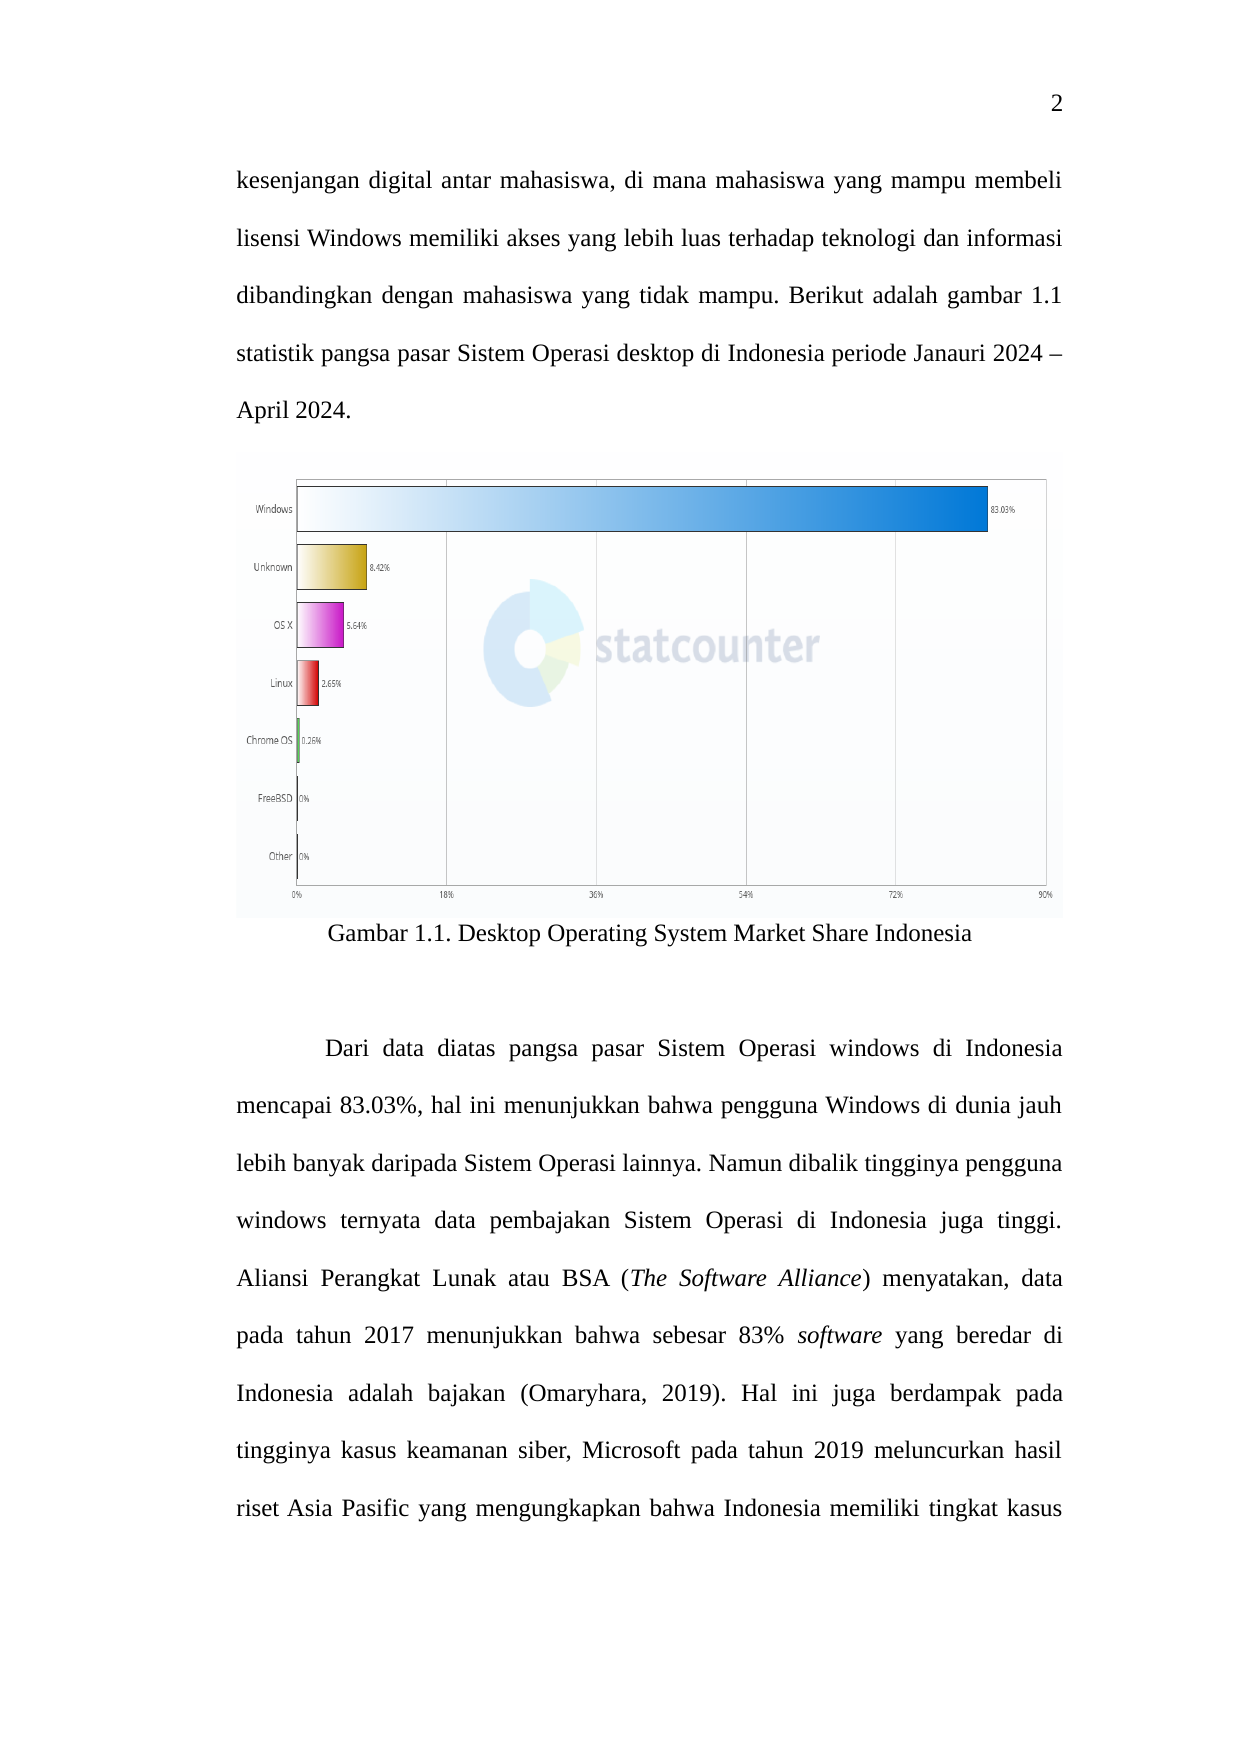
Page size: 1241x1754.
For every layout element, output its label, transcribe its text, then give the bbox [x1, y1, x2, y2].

picture [236, 452, 1063, 918]
text kesenjangan digital antar mahasiswa, di mana mahasiswa yang mampu membeli lisensi Windows memiliki akses yang lebih luas terhadap teknologi dan informasi dibandingkan dengan mahasiswa yang tidak mampu. Berikut adalah gambar 1.1 statistik pangsa pasar Sistem Operasi desktop di Indonesia periode Janauri 2024 – April 2024. [236, 165, 1063, 424]
text Gambar 1.1. Desktop Operating System Market Share Indonesia [236, 918, 1063, 947]
text Dari data diatas pangsa pasar Sistem Operasi windows di Indonesia mencapai 83.03%, hal ini menunjukkan bahwa pengguna Windows di dunia jauh lebih banyak daripada Sistem Operasi lainnya. Namun dibalik tingginya pengguna windows ternyata data pembajakan Sistem Operasi di Indonesia juga tinggi. Aliansi Perangkat Lunak atau BSA (The Software Alliance) menyatakan, data pada tahun 2017 menunjukkan bahwa sebesar 83% software yang beredar di Indonesia adalah bajakan (Omaryhara, 2019)⁠. Hal ini juga berdampak pada tingginya kasus keamanan siber, Microsoft pada tahun 2019 meluncurkan hasil riset Asia Pasific yang mengungkapkan bahwa Indonesia memiliki tingkat kasus [236, 1033, 1063, 1522]
